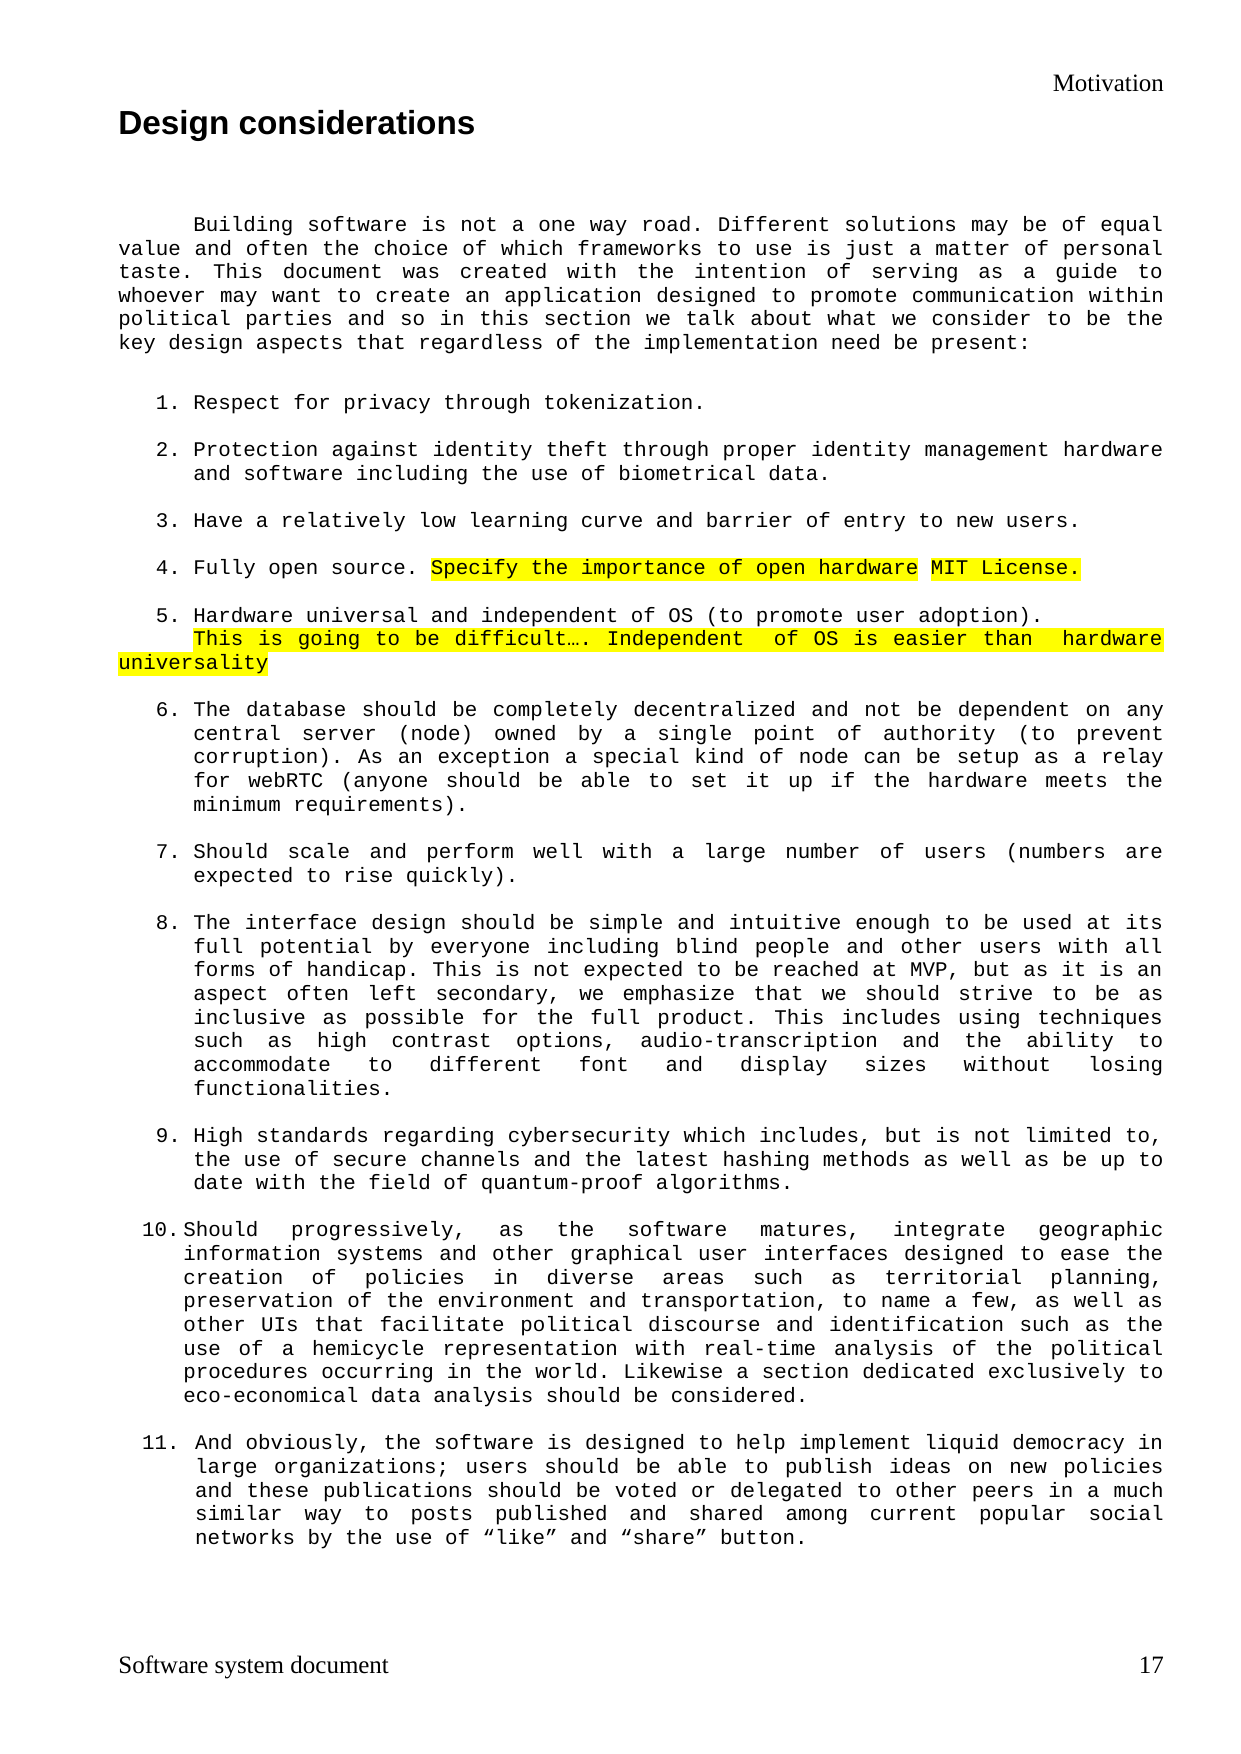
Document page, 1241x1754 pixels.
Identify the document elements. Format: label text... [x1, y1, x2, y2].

list Should progressively, as the software matures, integrate geographic information systems and other graphical user interfaces designed to ease the creation of policies in diverse areas such as territorial planning, preservation of the environment and transportation, to name a few, as well as other UIs that facilitate political discourse and identification such as the use of a hemicycle representation with real-time analysis of the political procedures occurring in the world. Likewise a section dedicated exclusively to eco-economical data analysis should be considered. [142, 1219, 1164, 1409]
list Have a relatively low learning curve and barrier of entry to new users. [156, 510, 1164, 534]
list Protection against identity theft through proper identity management hardware and software including the use of biometrical data. [156, 439, 1164, 486]
list The interface design should be simple and intuitive enough to be used at its full potential by everyone including blind people and other users with all forms of handicap. This is not expected to be reached at MVP, but as it is an aspect often left secondary, we emphasize that we should strive to be as inclusive as possible for the full product. This includes using techniques such as high contrast options, audio-transcription and the ability to accommodate to different font and display sizes without losing functionalities. [156, 912, 1164, 1101]
list Hardware universal and independent of OS (to promote user adoption). [156, 605, 1164, 628]
list And obviously, the software is designed to help implement liquid democracy in large organizations; users should be able to publish ideas on new policies and these publications should be voted or delegated to other peers in a much similar way to posts published and shared among current popular social networks by the use of “like” and “share” button. [142, 1432, 1164, 1551]
list The database should be completely decentralized and not be dependent on any central server (node) owned by a single point of authority (to prevent corruption). As an exception a special kind of node can be setup as a relay for webRTC (anyone should be able to set it up if the hardware meets the minimum requirements). [156, 699, 1164, 817]
text Building software is not a one way road. Different solutions may be of equal value and often the choice of which frameworks to use is just a matter of personal taste. This document was created with the intention of serving as a guide to whoever may want to create an application designed to promote communication within political parties and so in this section we talk about what we consider to be the key design aspects that regardless of the implementation need be present: [118, 214, 1164, 356]
text This is going to be difficult…. Independent of OS is easier than hardware universality [118, 628, 1164, 676]
list Fully open source. Specify the importance of open hardware MIT License. [156, 557, 1164, 581]
list Should scale and perform well with a large number of users (numbers are expected to rise quickly). [156, 841, 1164, 888]
list Respect for privacy through tokenization. [156, 392, 1164, 416]
list High standards regarding cybersecurity which includes, but is not limited to, the use of secure channels and the latest hashing methods as well as be up to date with the field of quantum-proof algorithms. [156, 1125, 1164, 1196]
subtitle Design considerations [118, 103, 1164, 142]
